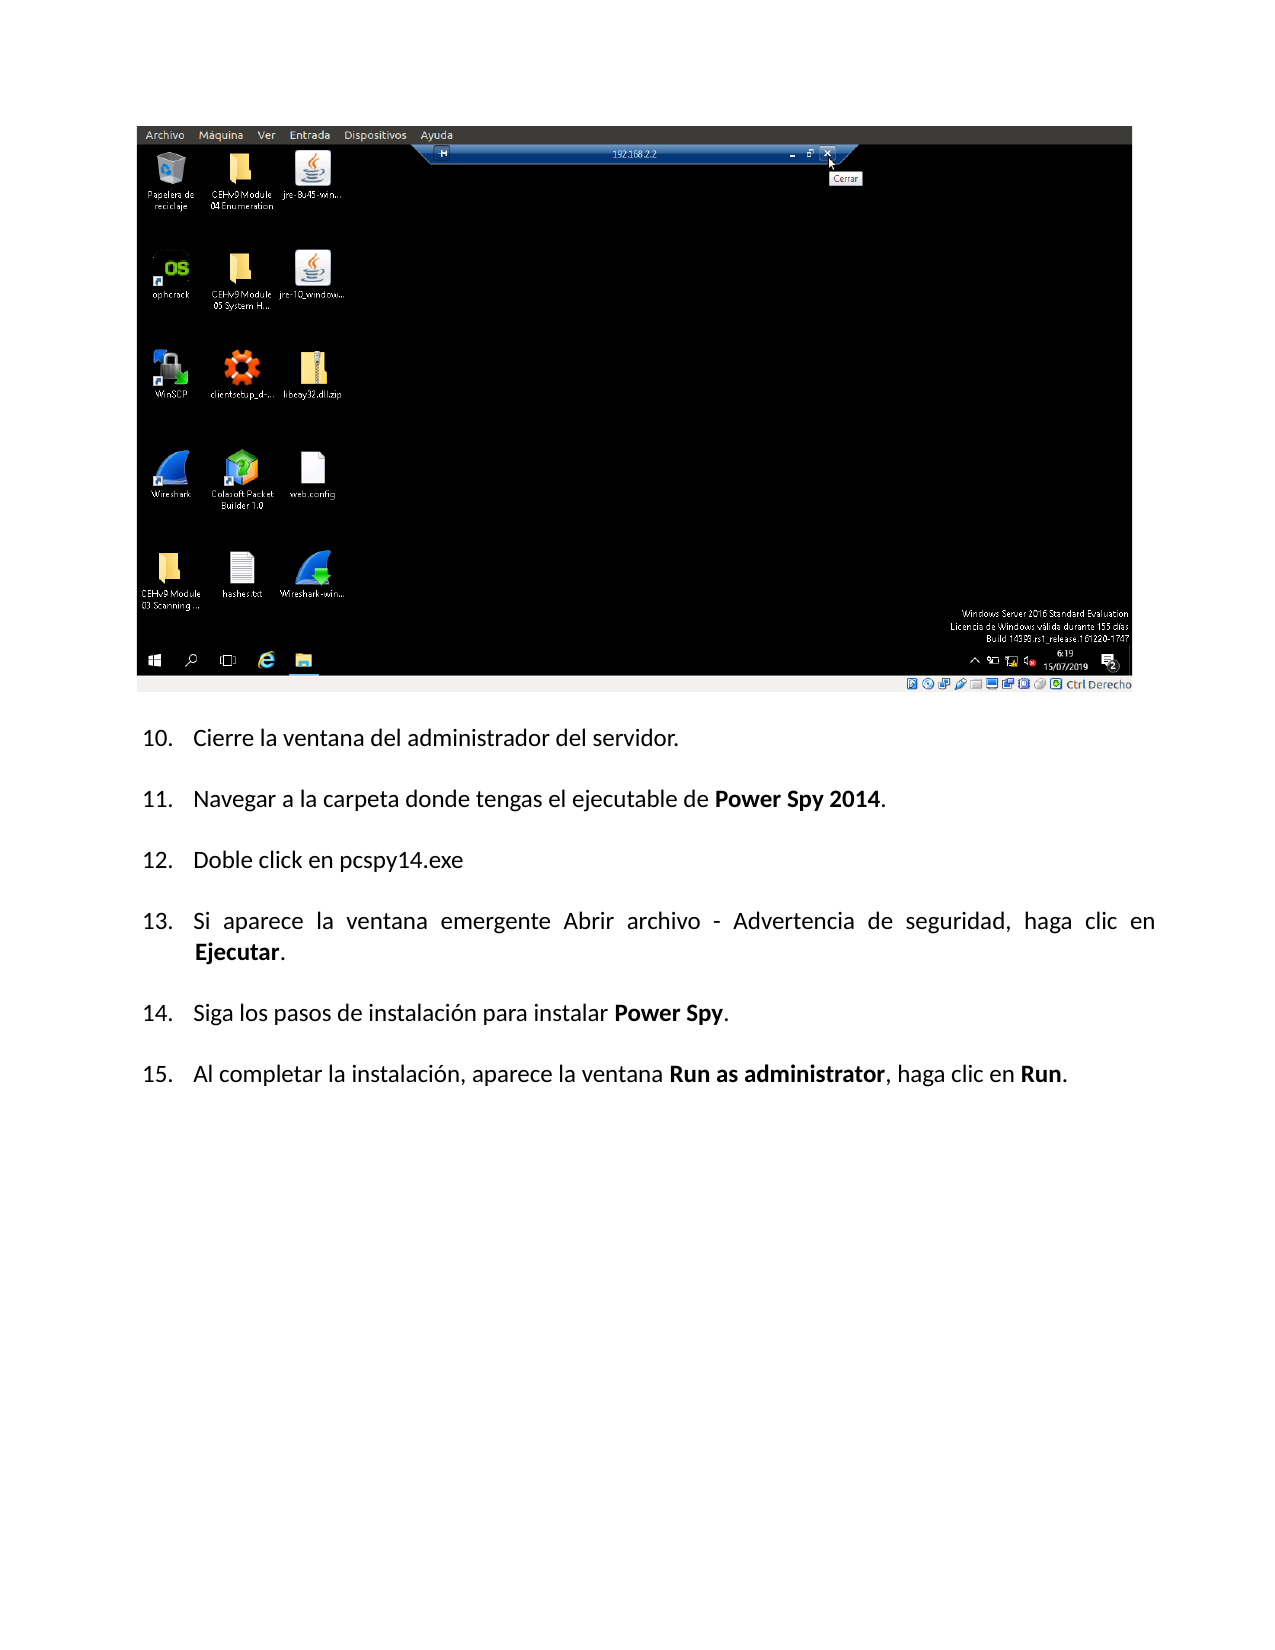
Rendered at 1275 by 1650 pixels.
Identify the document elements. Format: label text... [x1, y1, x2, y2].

list Doble click en pcspy14.exe [142, 844, 1157, 875]
picture [136, 126, 1133, 692]
list Si aparece la ventana emergente Abrir archivo - Advertencia de seguridad, haga clic en Ejecutar. [142, 905, 1157, 966]
list Navegar a la carpeta donde tengas el ejecutable de Power Spy 2014. [142, 783, 1157, 814]
list Al completar la instalación, aparece la ventana Run as administrator, haga clic en Run. [142, 1058, 1157, 1088]
list Siga los pasos de instalación para instalar Power Spy. [142, 997, 1157, 1027]
list Cierre la ventana del administrador del servidor. [142, 722, 1157, 753]
